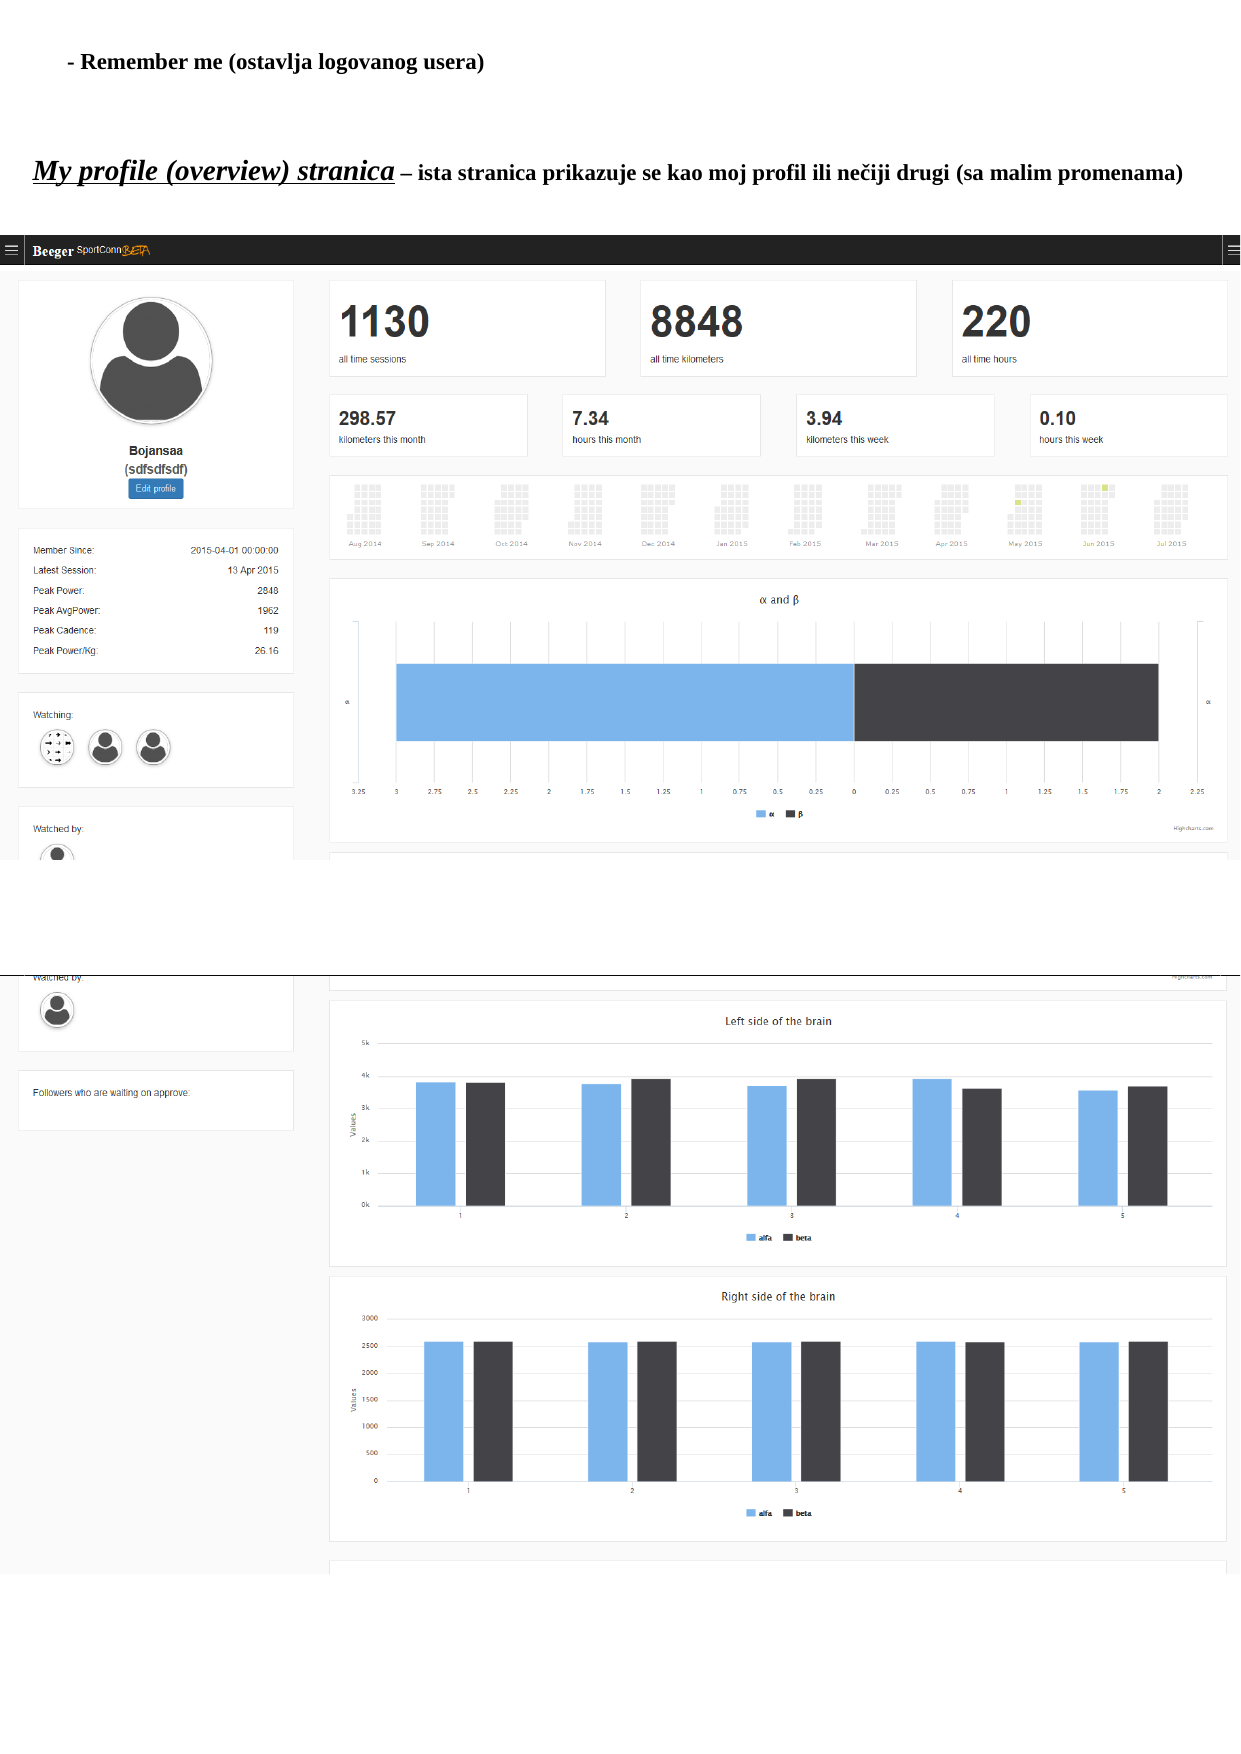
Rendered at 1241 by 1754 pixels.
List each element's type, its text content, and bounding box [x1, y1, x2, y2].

picture [0, 975, 1241, 1574]
picture [0, 235, 1241, 860]
text My profile (overview) stranica – ista stranica prikazuje se kao moj profil ili nečiji drugi (sa malim promenama) [32, 153, 1208, 187]
text - Remember me (ostavlja logovanog usera) [32, 48, 1208, 74]
